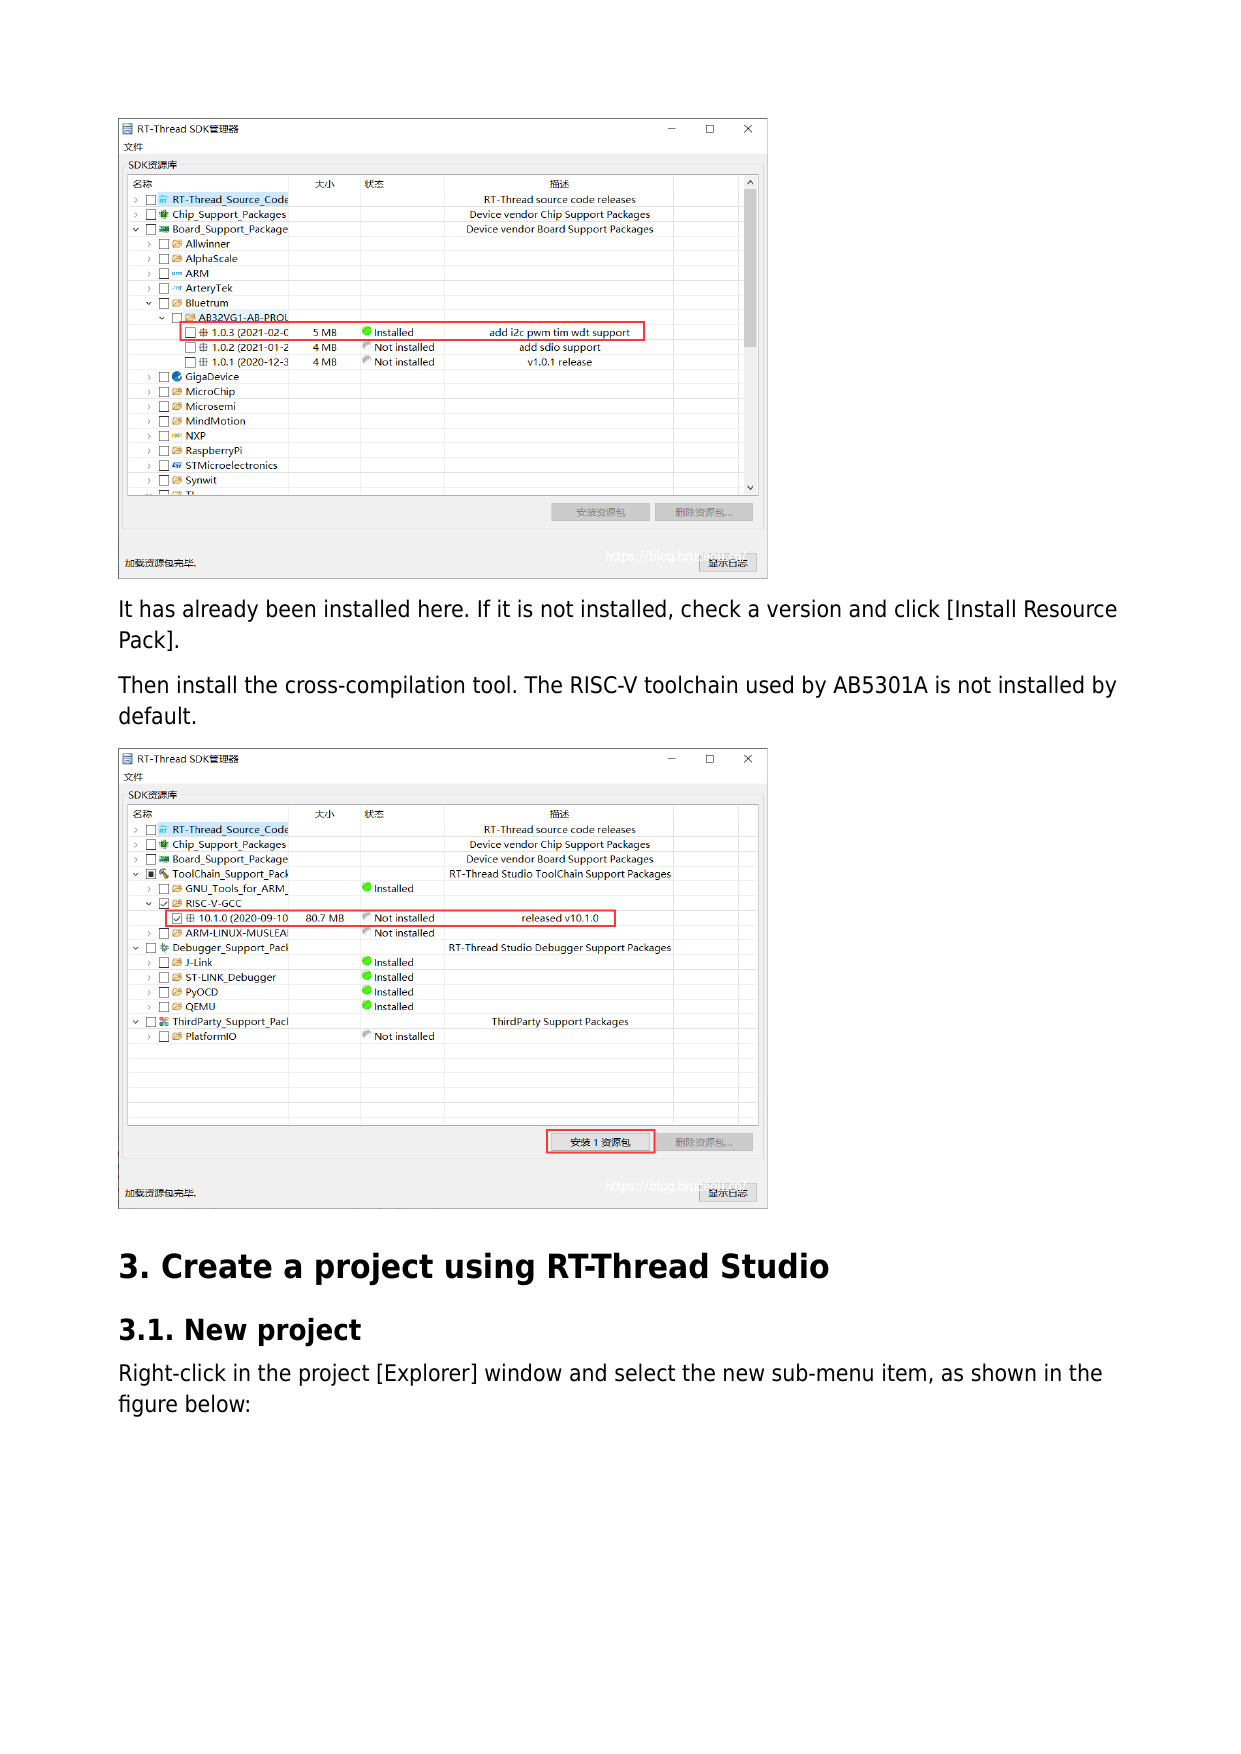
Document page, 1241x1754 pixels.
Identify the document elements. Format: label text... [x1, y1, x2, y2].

subtitle 3. Create a project using RT-Thread Studio [118, 1248, 1122, 1287]
text It has already been installed here. If it is not installed, check a version and click [Install Resource Pack]. [118, 597, 1122, 654]
picture [118, 748, 768, 1209]
subtitle 3.1. New project [118, 1314, 1122, 1348]
text Then install the cross-compilation tool. The RISC-V toolchain used by AB5301A is not installed by default. [118, 672, 1122, 730]
picture [118, 118, 768, 579]
text Right-click in the project [Explorer] window and select the new sub-menu item, as shown in the figure below: [118, 1360, 1122, 1417]
